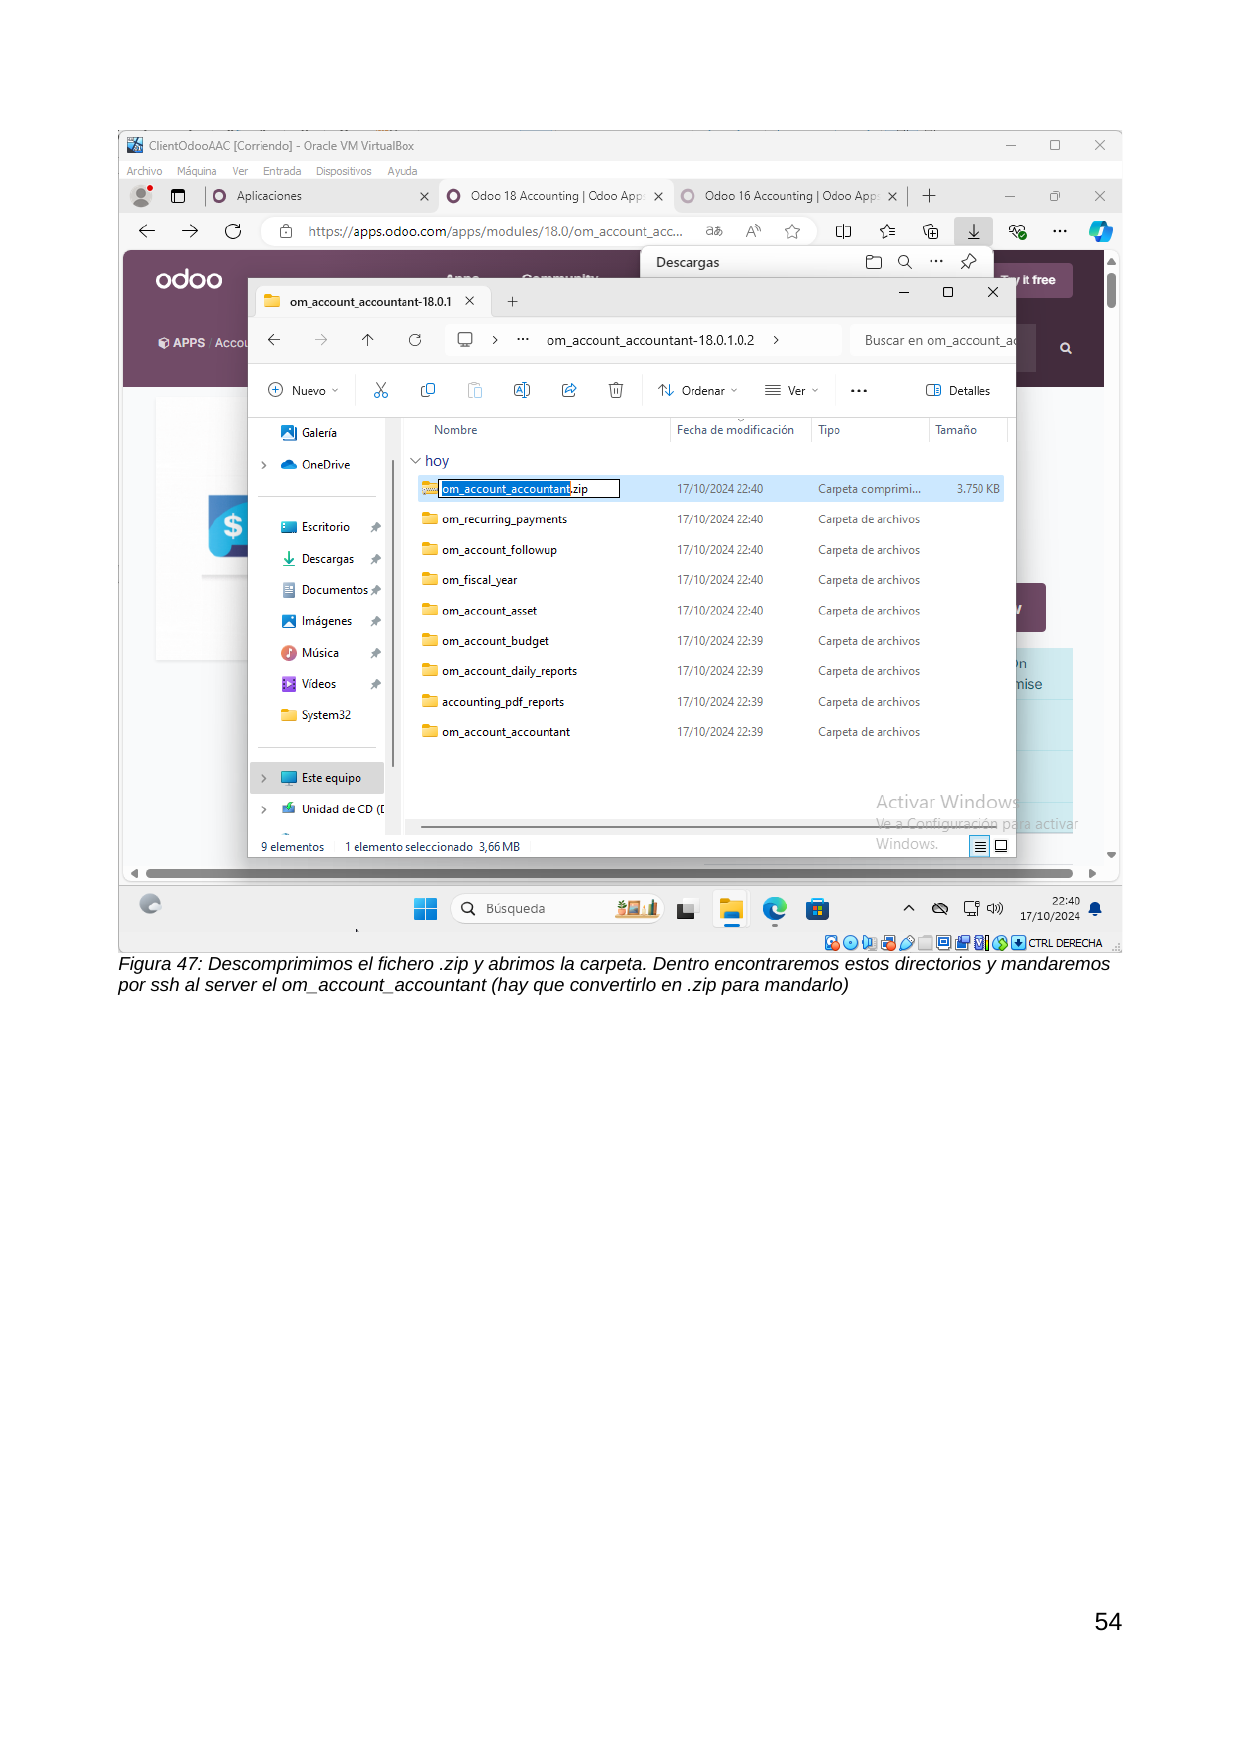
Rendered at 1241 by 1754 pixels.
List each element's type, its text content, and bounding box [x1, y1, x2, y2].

text Figura 47: Descomprimimos el fichero .zip y abrimos la carpeta. Dentro encontraremos estos directorios y mandaremos por ssh al server el om_account_accountant (hay que convertirlo en .zip para mandarlo) [118, 953, 1122, 996]
picture [118, 130, 1123, 953]
